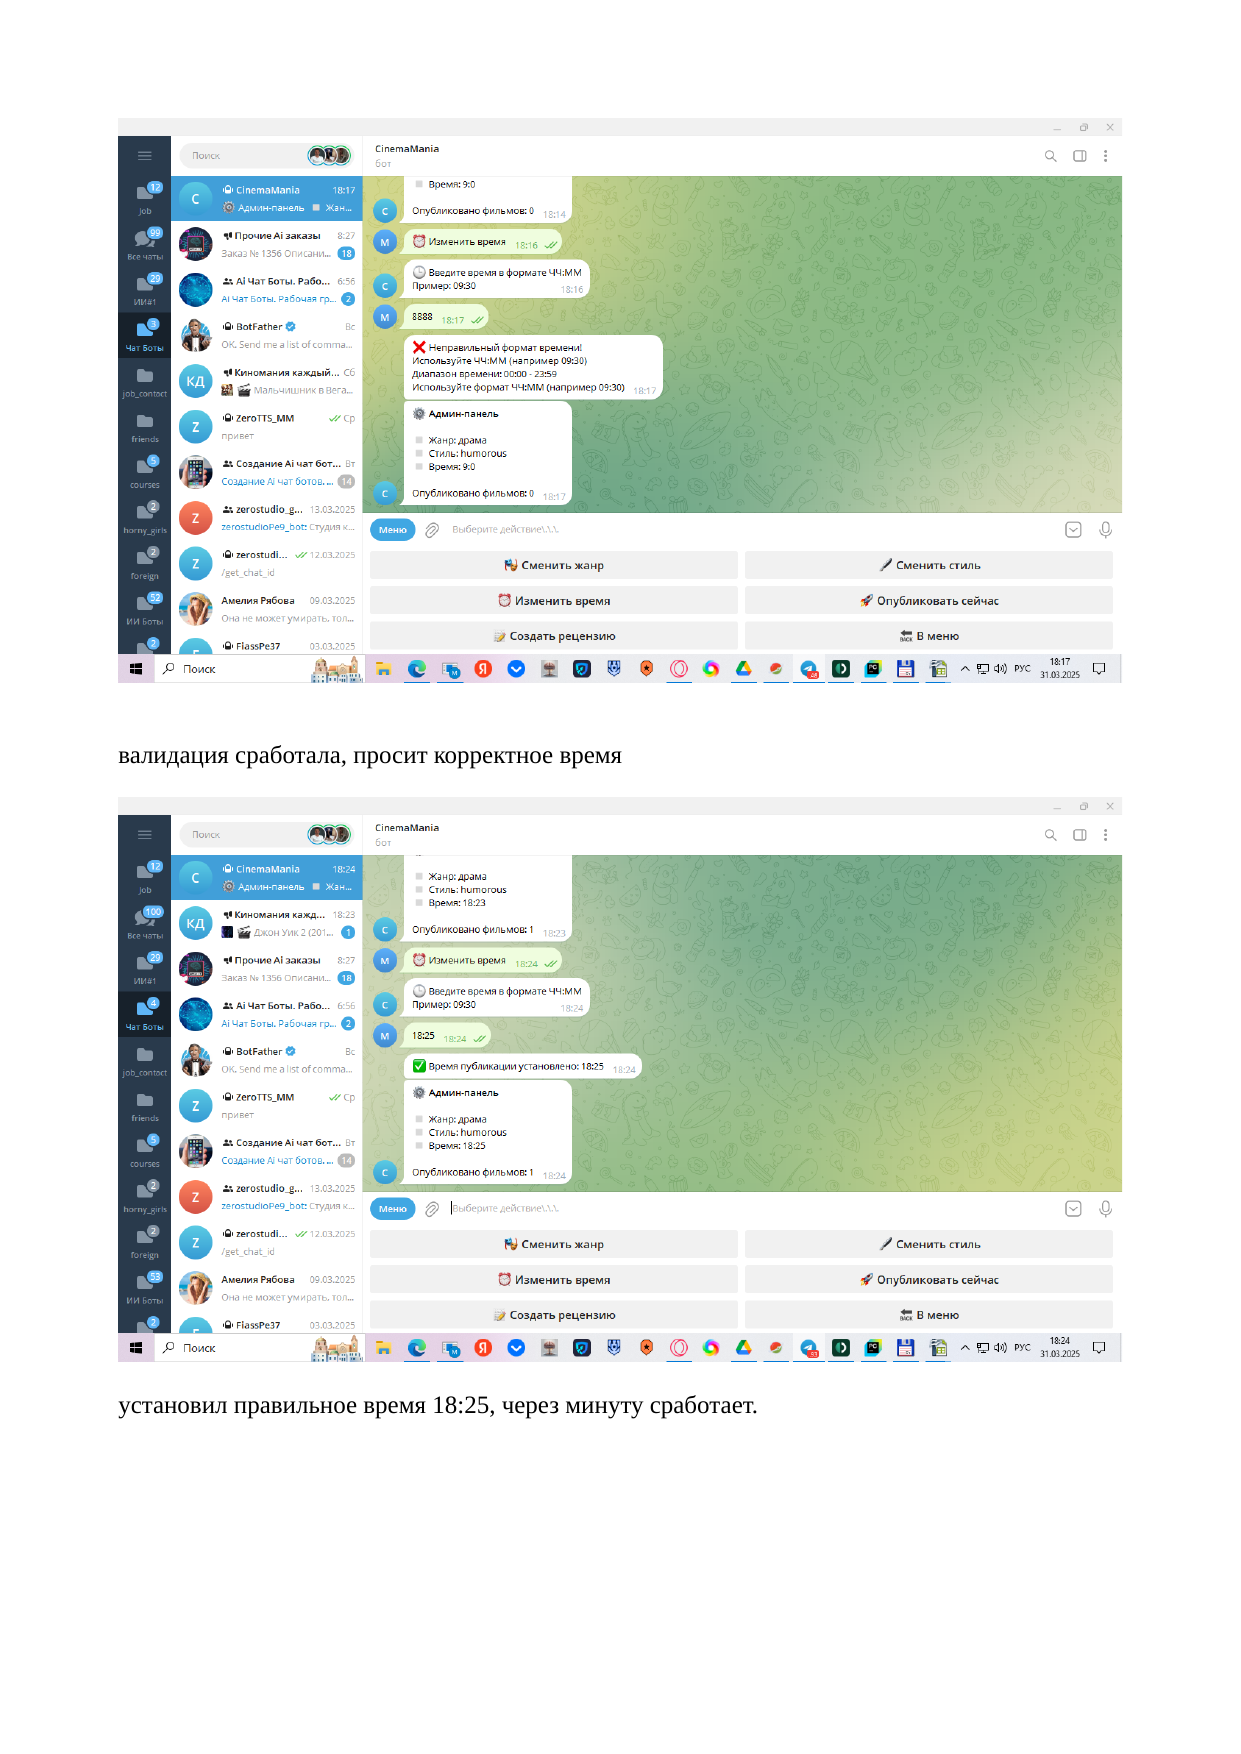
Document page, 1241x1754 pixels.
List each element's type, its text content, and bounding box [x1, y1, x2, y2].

text установил правильное время 18:25, через минуту сработает. [118, 1391, 1122, 1419]
text валидация сработала, просит корректное время [118, 740, 1122, 769]
picture [118, 797, 1123, 1362]
picture [118, 118, 1123, 683]
